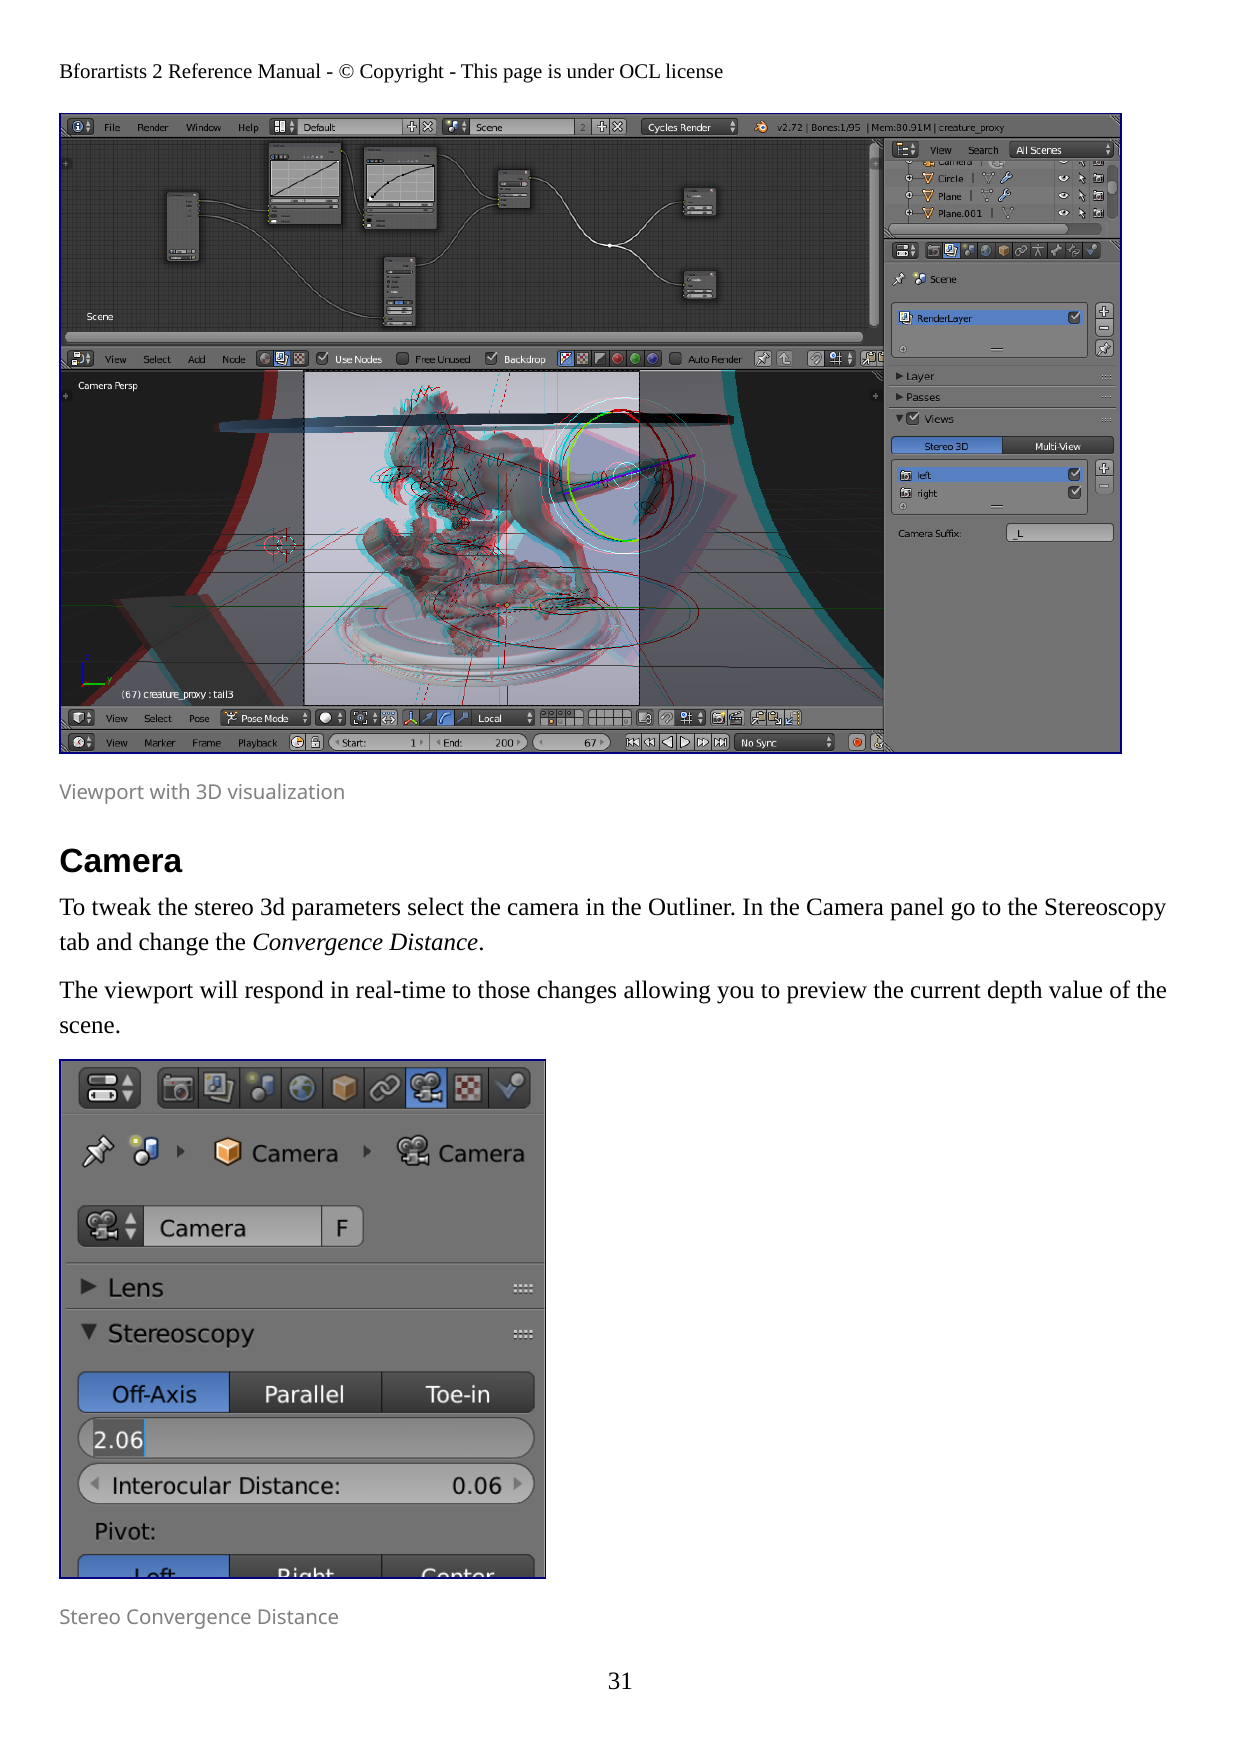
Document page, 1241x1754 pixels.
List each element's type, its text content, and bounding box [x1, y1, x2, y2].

text The viewport will respond in real-time to those changes allowing you to preview the current depth value of the scene. [59, 976, 1181, 1039]
subtitle Camera [59, 841, 1181, 879]
picture [61, 114, 1120, 752]
picture [61, 1061, 545, 1577]
text Stereo Convergence Distance [59, 1599, 1181, 1630]
text To tweak the stereo 3d parameters select the camera in the Outliner. In the Camera panel go to the Stereoscopy tab and change the Convergence Distance. [59, 892, 1181, 955]
text Viewport with 3D visualization [59, 774, 1181, 806]
